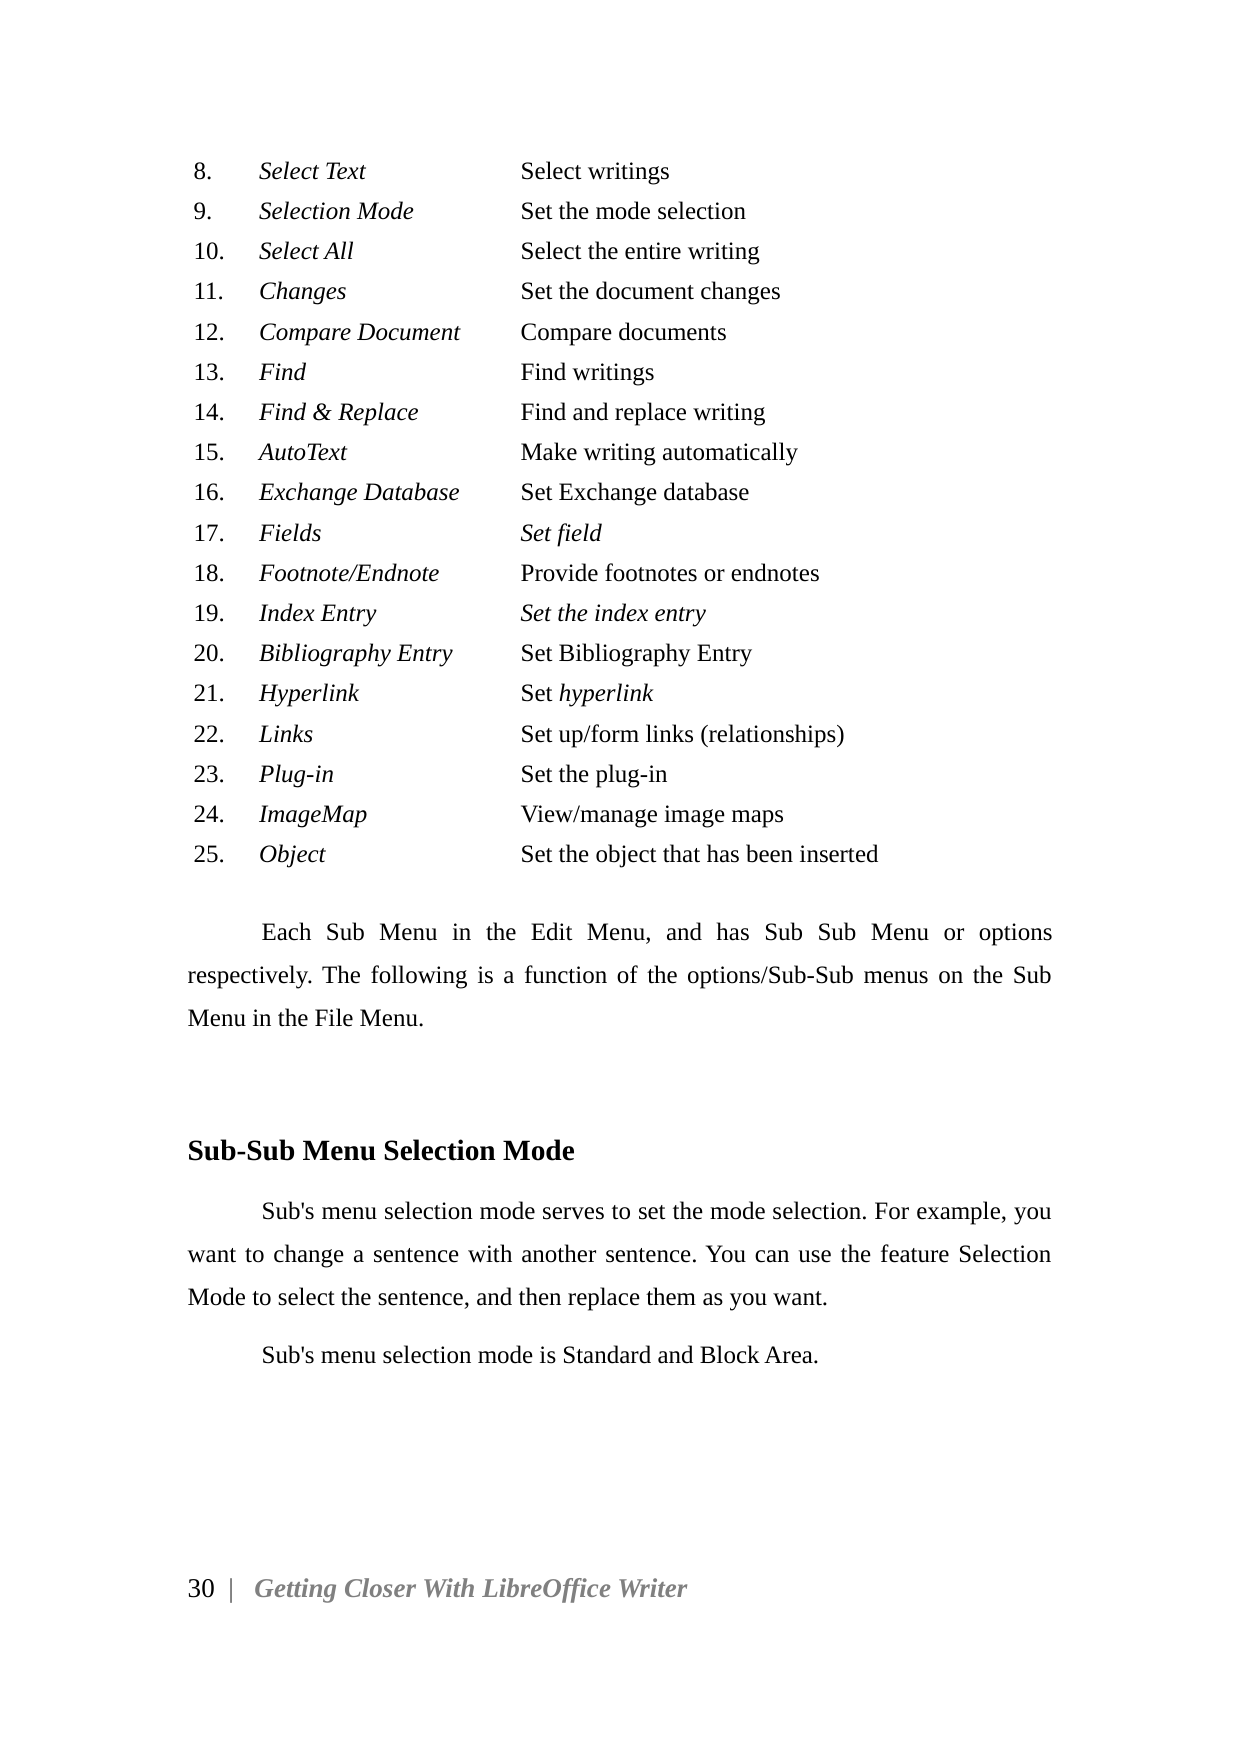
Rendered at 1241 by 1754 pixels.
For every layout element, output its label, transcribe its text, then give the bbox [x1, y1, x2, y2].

table_cell Set the index entry [515, 592, 1023, 632]
table_cell Set Bibliography Entry [515, 633, 1023, 673]
table_cell Bibliography Entry [253, 633, 514, 673]
table_cell 11. [188, 271, 253, 311]
table_cell 14. [188, 391, 253, 431]
table_cell Hyperlink [253, 673, 514, 713]
table_cell 17. [188, 512, 253, 552]
table_cell 20. [188, 633, 253, 673]
table_cell Object [253, 834, 514, 874]
table_cell 10. [188, 230, 253, 271]
table_cell Plug-in [253, 753, 514, 793]
table_cell Set up/form links (relationships) [515, 713, 1023, 753]
table_cell View/manage image maps [515, 793, 1023, 833]
table_cell Links [253, 713, 514, 753]
table_cell Set the mode selection [515, 190, 1023, 230]
table_cell Index Entry [253, 592, 514, 632]
table_cell ImageMap [253, 793, 514, 833]
table_cell Fields [253, 512, 514, 552]
table_cell Set field [515, 512, 1023, 552]
table_cell 9. [188, 190, 253, 230]
table_cell Find & Replace [253, 391, 514, 431]
table_cell 25. [188, 834, 253, 874]
table_cell Find writings [515, 351, 1023, 391]
table_cell 24. [188, 793, 253, 833]
table_cell Select writings [515, 150, 1023, 190]
table_cell Compare documents [515, 311, 1023, 351]
table_cell Provide footnotes or endnotes [515, 552, 1023, 592]
table_cell Set the object that has been inserted [515, 834, 1023, 874]
table_cell Select Text [253, 150, 514, 190]
table_cell 19. [188, 592, 253, 632]
table_cell Selection Mode [253, 190, 514, 230]
table_cell 13. [188, 351, 253, 391]
subtitle Sub-Sub Menu Selection Mode [187, 1133, 1053, 1167]
table_cell Set the document changes [515, 271, 1023, 311]
table_cell AutoText [253, 431, 514, 472]
table_cell Set hyperlink [515, 673, 1023, 713]
table_cell Select the entire writing [515, 230, 1023, 271]
table_cell Footnote/Endnote [253, 552, 514, 592]
text Sub's menu selection mode is Standard and Block Area. [187, 1340, 1053, 1369]
table_cell 12. [188, 311, 253, 351]
table_cell Set Exchange database [515, 472, 1023, 512]
table_cell 22. [188, 713, 253, 753]
table_cell Find and replace writing [515, 391, 1023, 431]
table_cell Make writing automatically [515, 431, 1023, 472]
table_cell Changes [253, 271, 514, 311]
table_cell Find [253, 351, 514, 391]
table_cell Set the plug-in [515, 753, 1023, 793]
table_cell Compare Document [253, 311, 514, 351]
table_cell 15. [188, 431, 253, 472]
table_cell 18. [188, 552, 253, 592]
table_cell 16. [188, 472, 253, 512]
table_cell 23. [188, 753, 253, 793]
table_cell 8. [188, 150, 253, 190]
text Sub's menu selection mode serves to set the mode selection. For example, you want to change a sentence with another sentence. You can use the feature Selection Mode to select the sentence, and then replace them as you want. [187, 1196, 1053, 1311]
table_cell 21. [188, 673, 253, 713]
table_cell Select All [253, 230, 514, 271]
table_cell Exchange Database [253, 472, 514, 512]
text Each Sub Menu in the Edit Menu, and has Sub Sub Menu or options respectively. The following is a function of the options/Sub-Sub menus on the Sub Menu in the File Menu. [187, 917, 1053, 1032]
